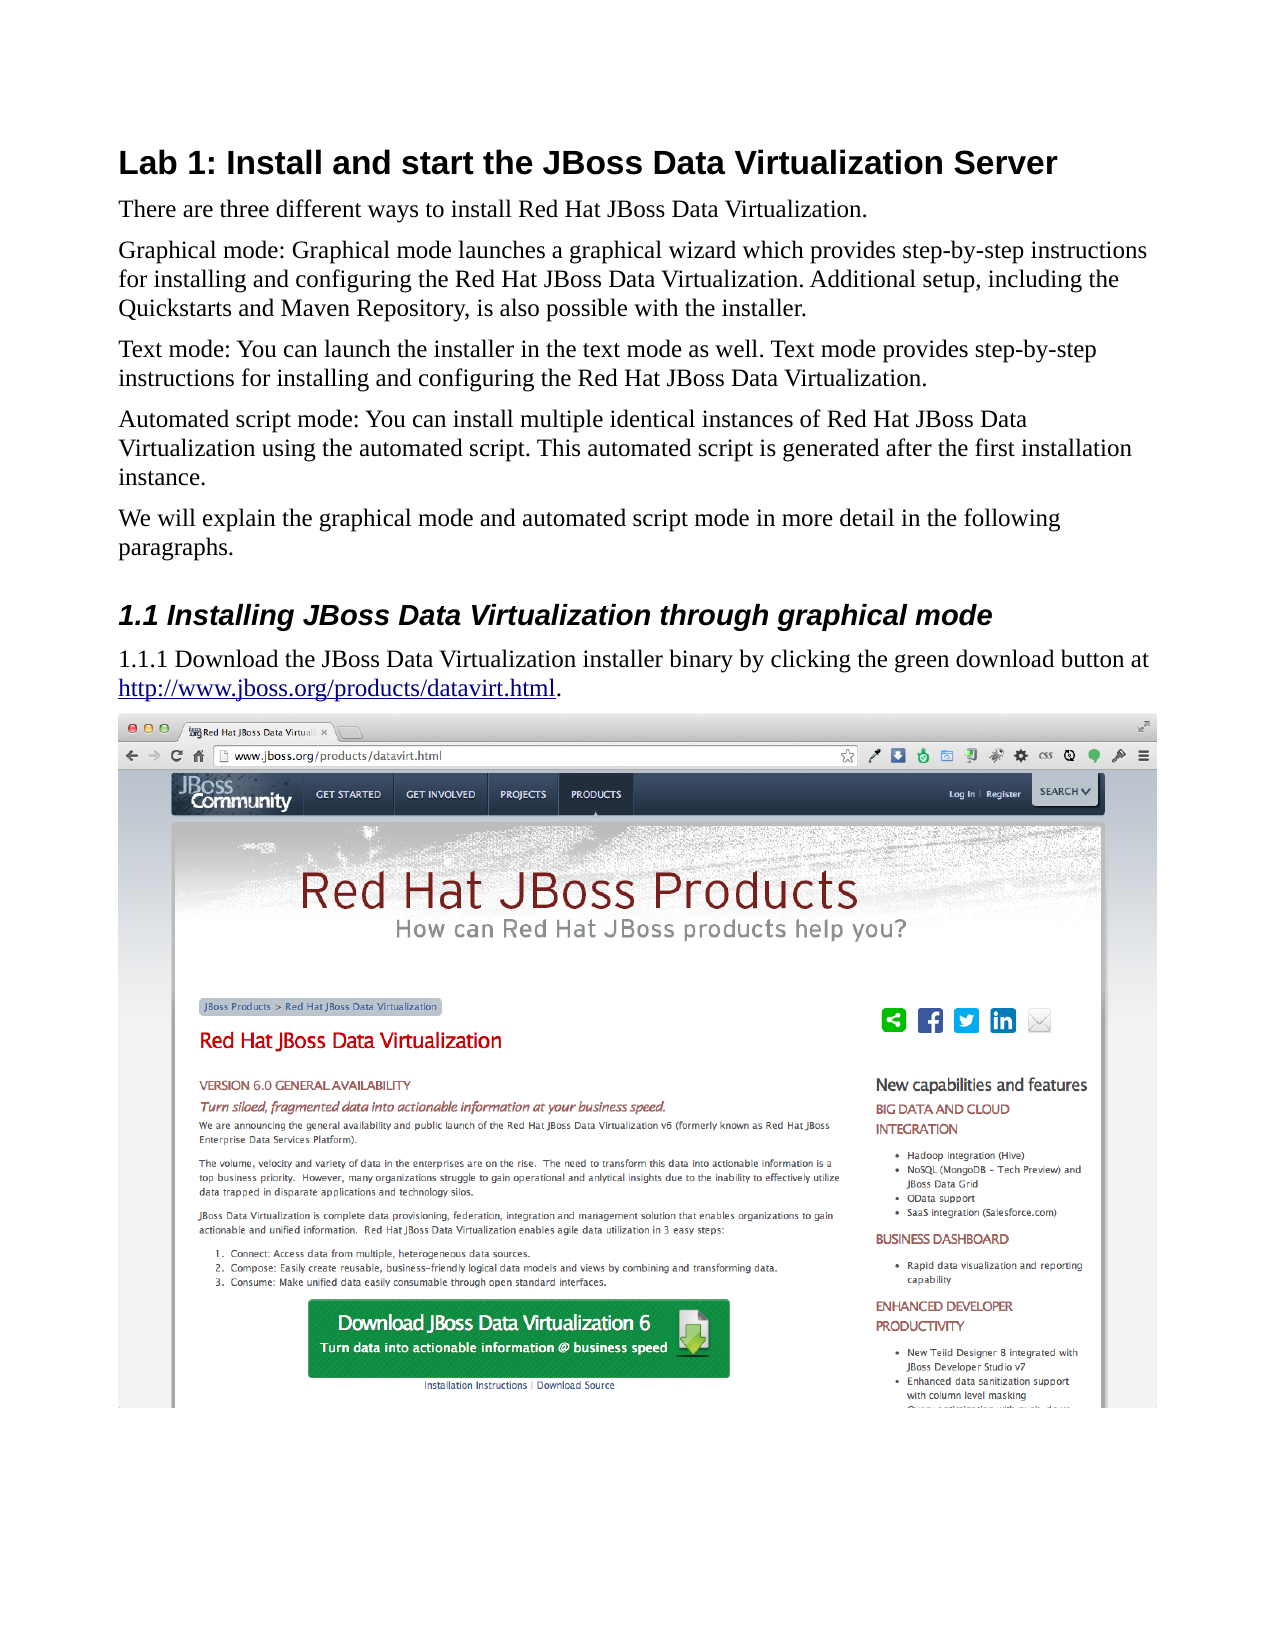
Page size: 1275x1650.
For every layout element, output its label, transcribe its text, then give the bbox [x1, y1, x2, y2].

text 1.1.1 Download the JBoss Data Virtualization installer binary by clicking the green download button at http://www.jboss.org/products/datavirt.html. [118, 644, 1157, 702]
subtitle Lab 1: Install and start the JBoss Data Virtualization Server [118, 143, 1157, 182]
text Automated script mode: You can install multiple identical instances of Red Hat JBoss Data Virtualization using the automated script. This automated script is generated after the first installation instance. [118, 404, 1157, 491]
subtitle 1.1 Installing JBoss Data Virtualization through graphical mode [118, 598, 1157, 632]
text Graphical mode: Graphical mode launches a graphical wizard which provides step-by-step instructions for installing and configuring the Red Hat JBoss Data Virtualization. Additional setup, including the Quickstarts and Maven Repository, is also possible with the installer. [118, 236, 1157, 322]
text Text mode: You can launch the installer in the text mode as well. Text mode provides step-by-step instructions for installing and configuring the Red Hat JBoss Data Virtualization. [118, 334, 1157, 392]
text There are three different ways to install Red Hat JBoss Data Virtualization. [118, 194, 1157, 223]
text We will explain the graphical mode and automated script mode in more detail in the following paragraphs. [118, 503, 1157, 561]
picture [118, 713, 1157, 1408]
